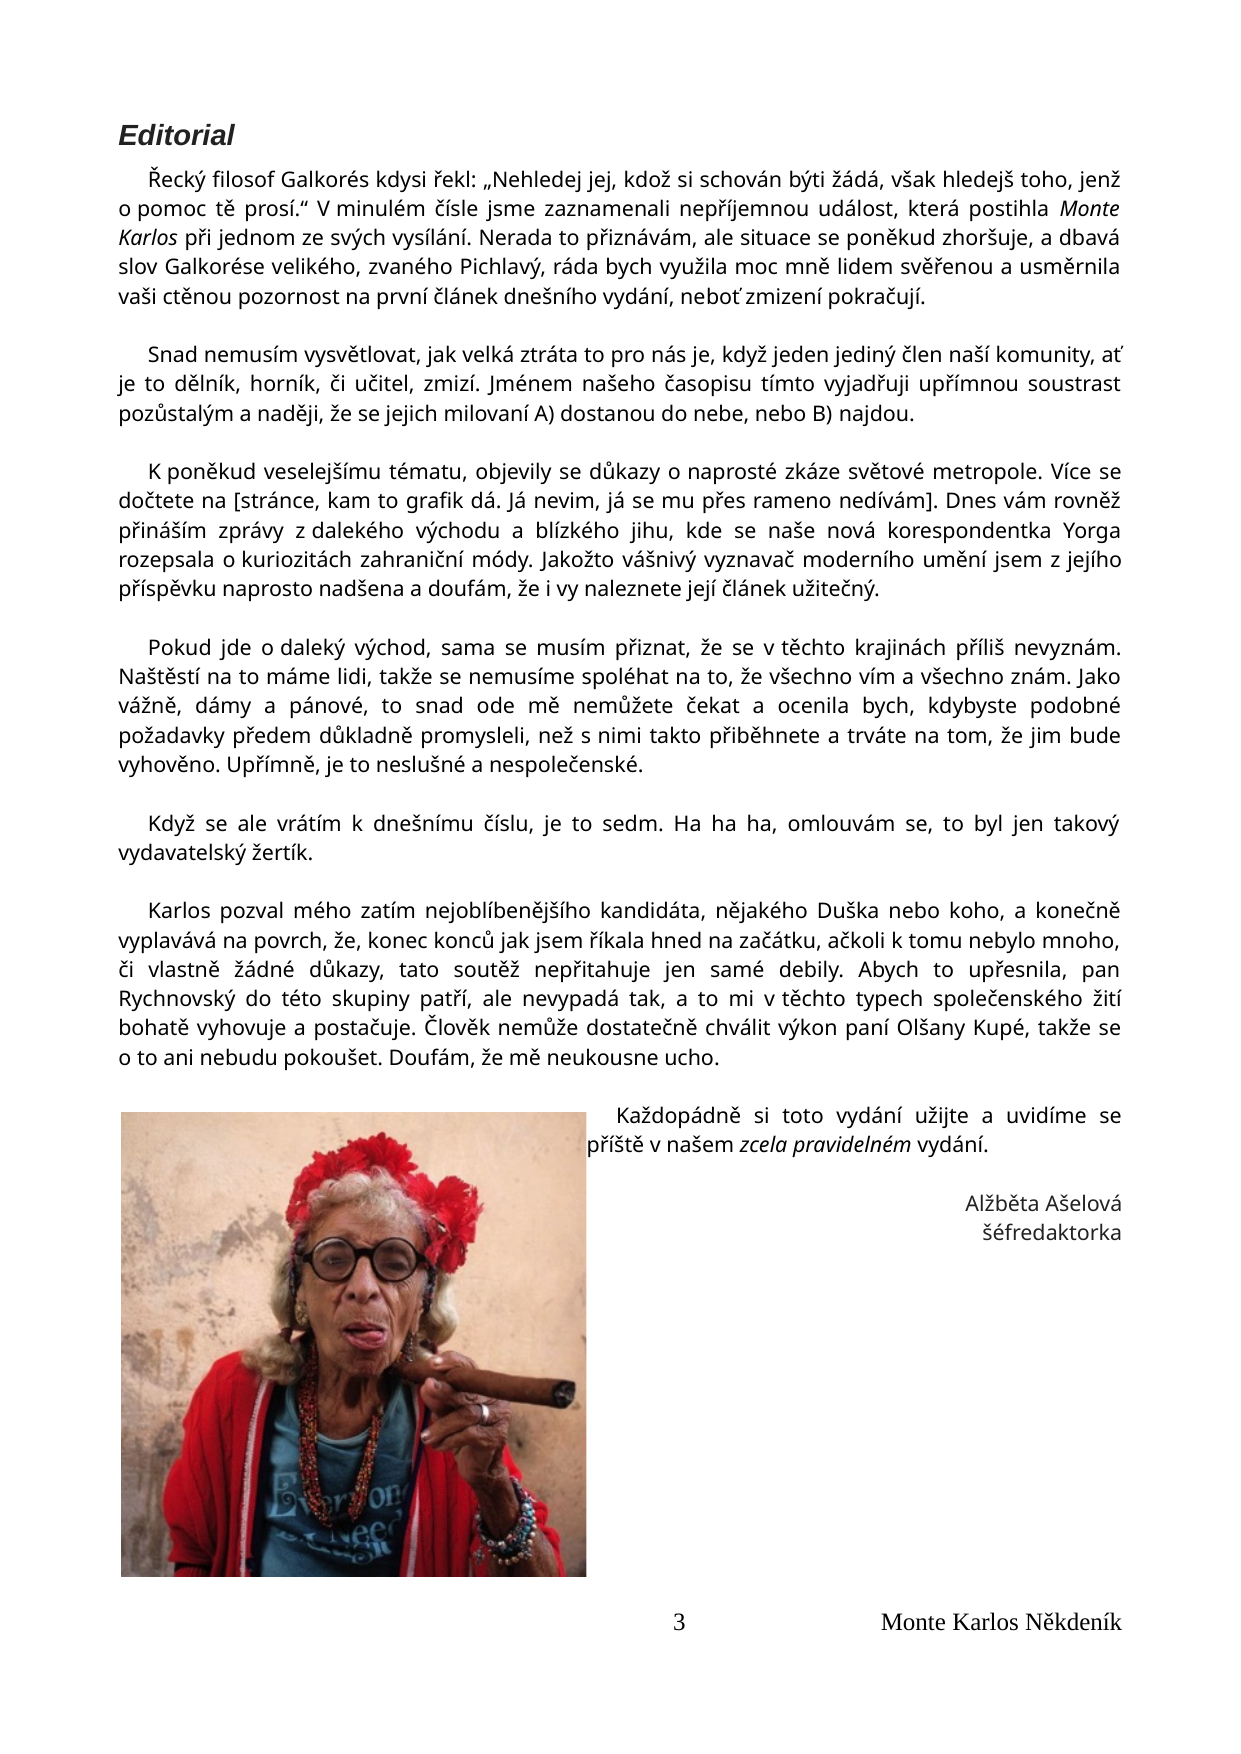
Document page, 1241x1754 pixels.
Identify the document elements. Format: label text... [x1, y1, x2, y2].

text K poněkud veselejšímu tématu, objevily se důkazy o naprosté zkáze světové metropole. Více se dočtete na [stránce, kam to grafik dá. Já nevim, já se mu přes rameno nedívám]. Dnes vám rovněž přináším zprávy z dalekého východu a blízkého jihu, kde se naše nová korespondentka Yorga rozepsala o kuriozitách zahraniční módy. Jakožto vášnivý vyznavač moderního umění jsem z jejího příspěvku naprosto nadšena a doufám, že i vy naleznete její článek užitečný. [118, 457, 1122, 603]
text Když se ale vrátím k dnešnímu číslu, je to sedm. Ha ha ha, omlouvám se, to byl jen takový vydavatelský žertík. [118, 808, 1122, 867]
text Řecký filosof Galkorés kdysi řekl: „Nehledej jej, kdož si schován býti žádá, však hledejš toho, jenž o pomoc tě prosí.“ V minulém čísle jsme zaznamenali nepříjemnou událost, která postihla Monte Karlos při jednom ze svých vysílání. Nerada to přiznávám, ale situace se poněkud zhoršuje, a dbavá slov Galkorése velikého, zvaného Pichlavý, ráda bych využila moc mně lidem svěřenou a usměrnila vaši ctěnou pozornost na první článek dnešního vydání, ne­boť zmizení pokračují. [118, 164, 1122, 310]
text Každopádně si toto vydání užijte a uvidíme se příště v našem zcela pravidelném vydání. [118, 1101, 1122, 1159]
text Snad nemusím vysvětlovat, jak velká ztráta to pro nás je, když jeden jediný člen naší komunity, ať je to dělník, horník, či učitel, zmizí. Jménem našeho časopisu tímto vyjadřuji upřímnou soustrast pozůstalým a naději, že se jejich milovaní A) dostanou do nebe, nebo B) najdou. [118, 340, 1122, 427]
text Pokud jde o daleký východ, sama se musím přiznat, že se v těchto krajinách příliš nevyznám. Naštěstí na to máme lidi, takže se nemusíme spoléhat na to, že všechno vím a všechno znám. Jako vážně, dámy a pánové, to snad ode mě nemůžete čekat a ocenila bych, kdybyste podobné požadavky předem důkladně promysleli, než s nimi takto přiběhnete a trváte na tom, že jim bude vyhověno. Upřímně, je to neslušné a nespolečenské. [118, 632, 1122, 779]
text Alžběta Ašelová [587, 1188, 1122, 1218]
text Karlos pozval mého zatím nejoblíbenějšího kandidáta, nějakého Duška nebo koho, a konečně vyplavává na povrch, že, konec konců jak jsem říkala hned na začátku, ačkoli k tomu nebylo mnoho, či vlastně žádné důkazy, tato soutěž nepřitahuje jen samé debily. Abych to upřesnila, pan Rychnovský do této skupiny patří, ale nevypadá tak, a to mi v těchto typech společenského žití bohatě vyhovuje a postačuje. Člověk nemůže dostatečně chválit výkon paní Olšany Kupé, takže se o to ani nebudu pokoušet. Doufám, že mě neukousne ucho. [118, 896, 1122, 1071]
picture [121, 1112, 587, 1577]
subtitle Editorial [118, 118, 1122, 152]
text šéfredaktorka [587, 1218, 1122, 1247]
